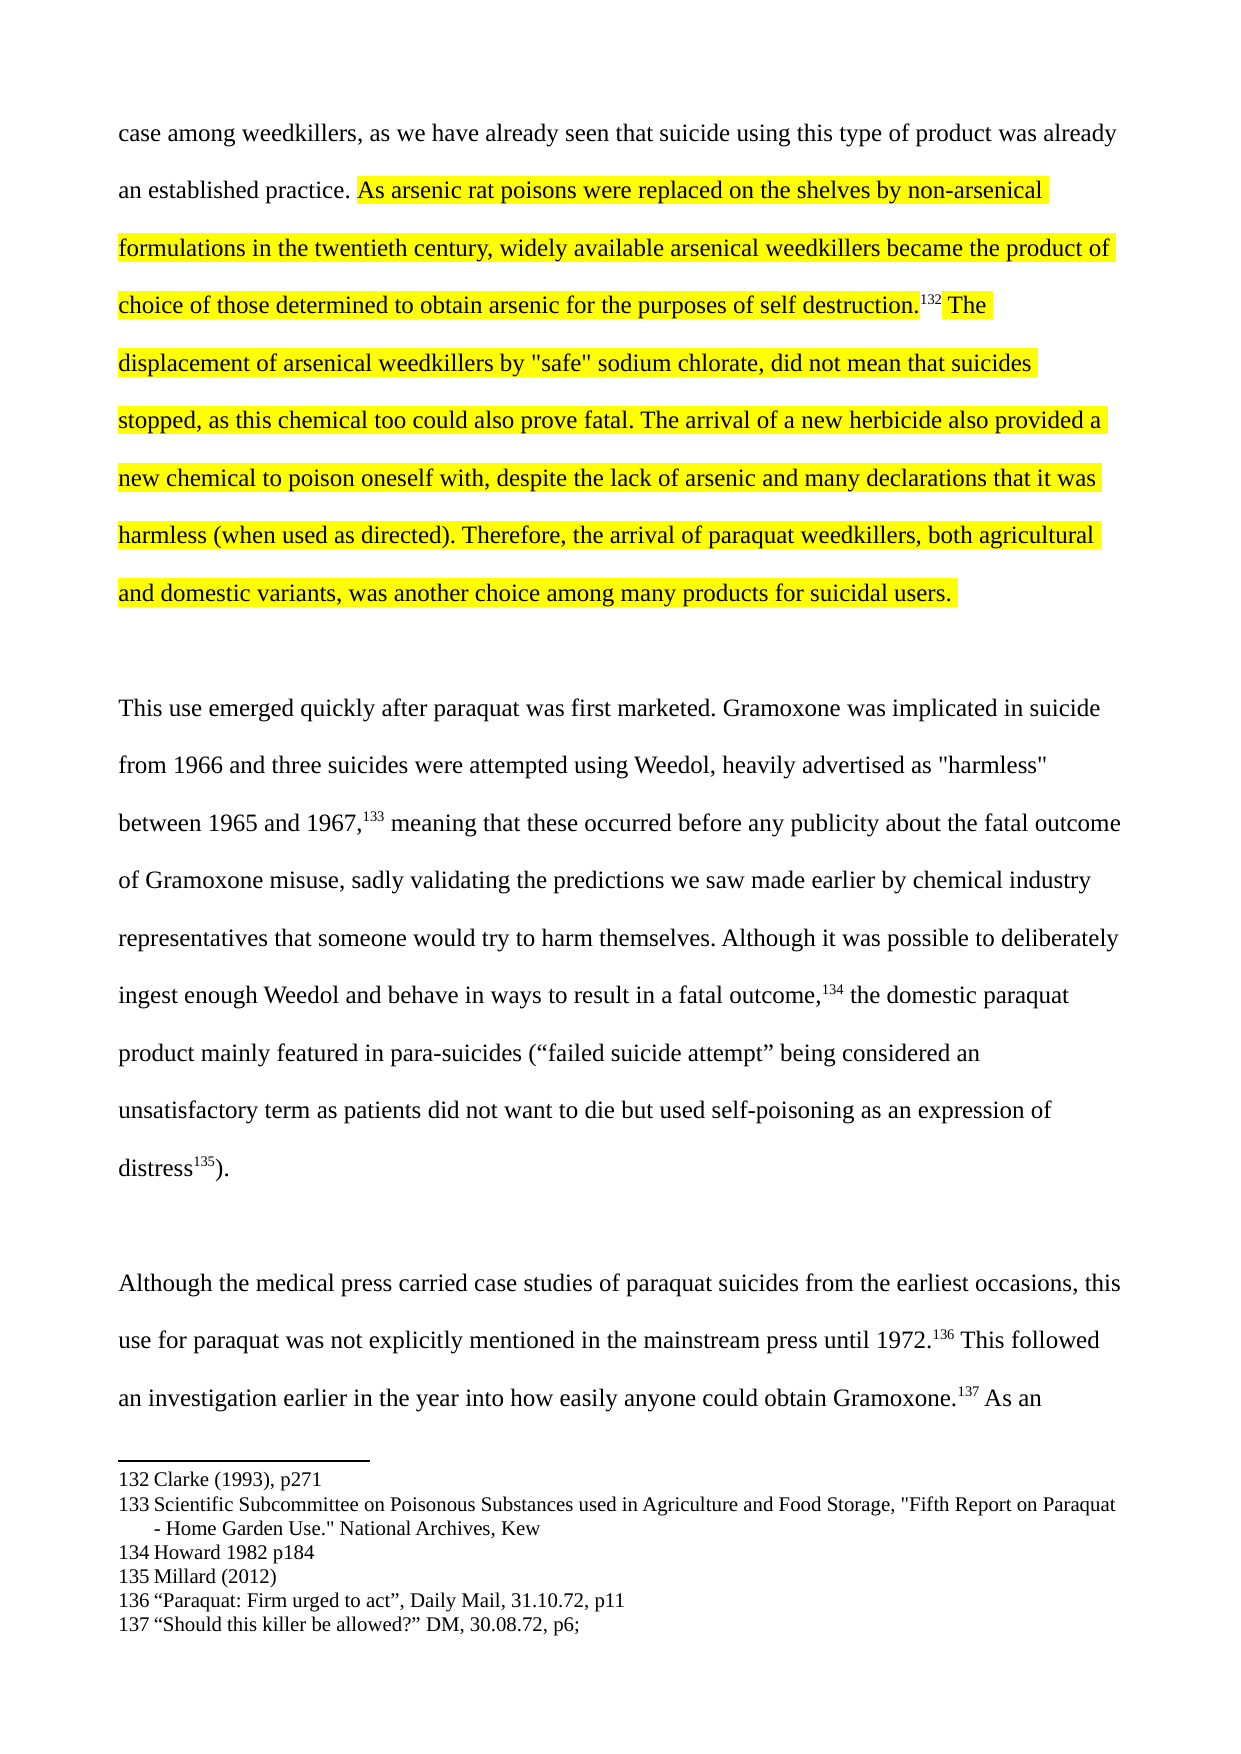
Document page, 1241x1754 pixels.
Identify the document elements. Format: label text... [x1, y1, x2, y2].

text “Paraquat: Firm urged to act”, Daily Mail, 31.10.72, p11 [118, 1588, 1122, 1612]
text case among weedkillers, as we have already seen that suicide using this type of product was already an established practice. As arsenic rat poisons were replaced on the shelves by non-arsenical formulations in the twentieth century, widely available arsenical weedkillers became the product of choice of those determined to obtain arsenic for the purposes of self destruction. The displacement of arsenical weedkillers by "safe" sodium chlorate, did not mean that suicides stopped, as this chemical too could also prove fatal. The arrival of a new herbicide also provided a new chemical to poison oneself with, despite the lack of arsenic and many declarations that it was harmless (when used as directed). Therefore, the arrival of paraquat weedkillers, both agricultural and domestic variants, was another choice among many products for suicidal users. [118, 118, 1122, 607]
text Millard (2012) [118, 1564, 1122, 1588]
text Howard 1982 p184 [118, 1539, 1122, 1564]
text “Should this killer be allowed?” DM, 30.08.72, p6; [118, 1612, 1122, 1636]
text This use emerged quickly after paraquat was first marketed. Gramoxone was implicated in suicide from 1966 and three suicides were attempted using Weedol, heavily advertised as "harmless" between 1965 and 1967, meaning that these occurred before any publicity about the fatal outcome of Gramoxone misuse, sadly validating the predictions we saw made earlier by chemical industry representatives that someone would try to harm themselves. Although it was possible to deliberately ingest enough Weedol and behave in ways to result in a fatal outcome, the domestic paraquat product mainly featured in para-suicides (“failed suicide attempt” being considered an unsatisfactory term as patients did not want to die but used self-poisoning as an expression of distress). [118, 693, 1122, 1182]
text Scientific Subcommittee on Poisonous Substances used in Agriculture and Food Storage, "Fifth Report on Paraquat - Home Garden Use." National Archives, Kew [118, 1491, 1122, 1539]
text Although the medical press carried case studies of paraquat suicides from the earliest occasions, this use for paraquat was not explicitly mentioned in the mainstream press until 1972. This followed an investigation earlier in the year into how easily anyone could obtain Gramoxone. As an agrochemical, it might be expected that most of these incidents involved farmers or other workers with easy access to the herbicide but in around half the number of deliberate self-poisonings involving Gramoxone, the people had obtained it by either asking a friend or relative, or bought it openly. Many more men than women poisoned themselves, reflecting the gender balance of occupations that legitimately used paraquat concentrates but perhaps also who would use weedkiller at home. Paraquat poisonings had a seasonal peak (May to July), which is when the herbicide could be expected to be used domestically and therefore readily available. [118, 1268, 1122, 1412]
text Clarke (1993), p271 [118, 1467, 1122, 1491]
